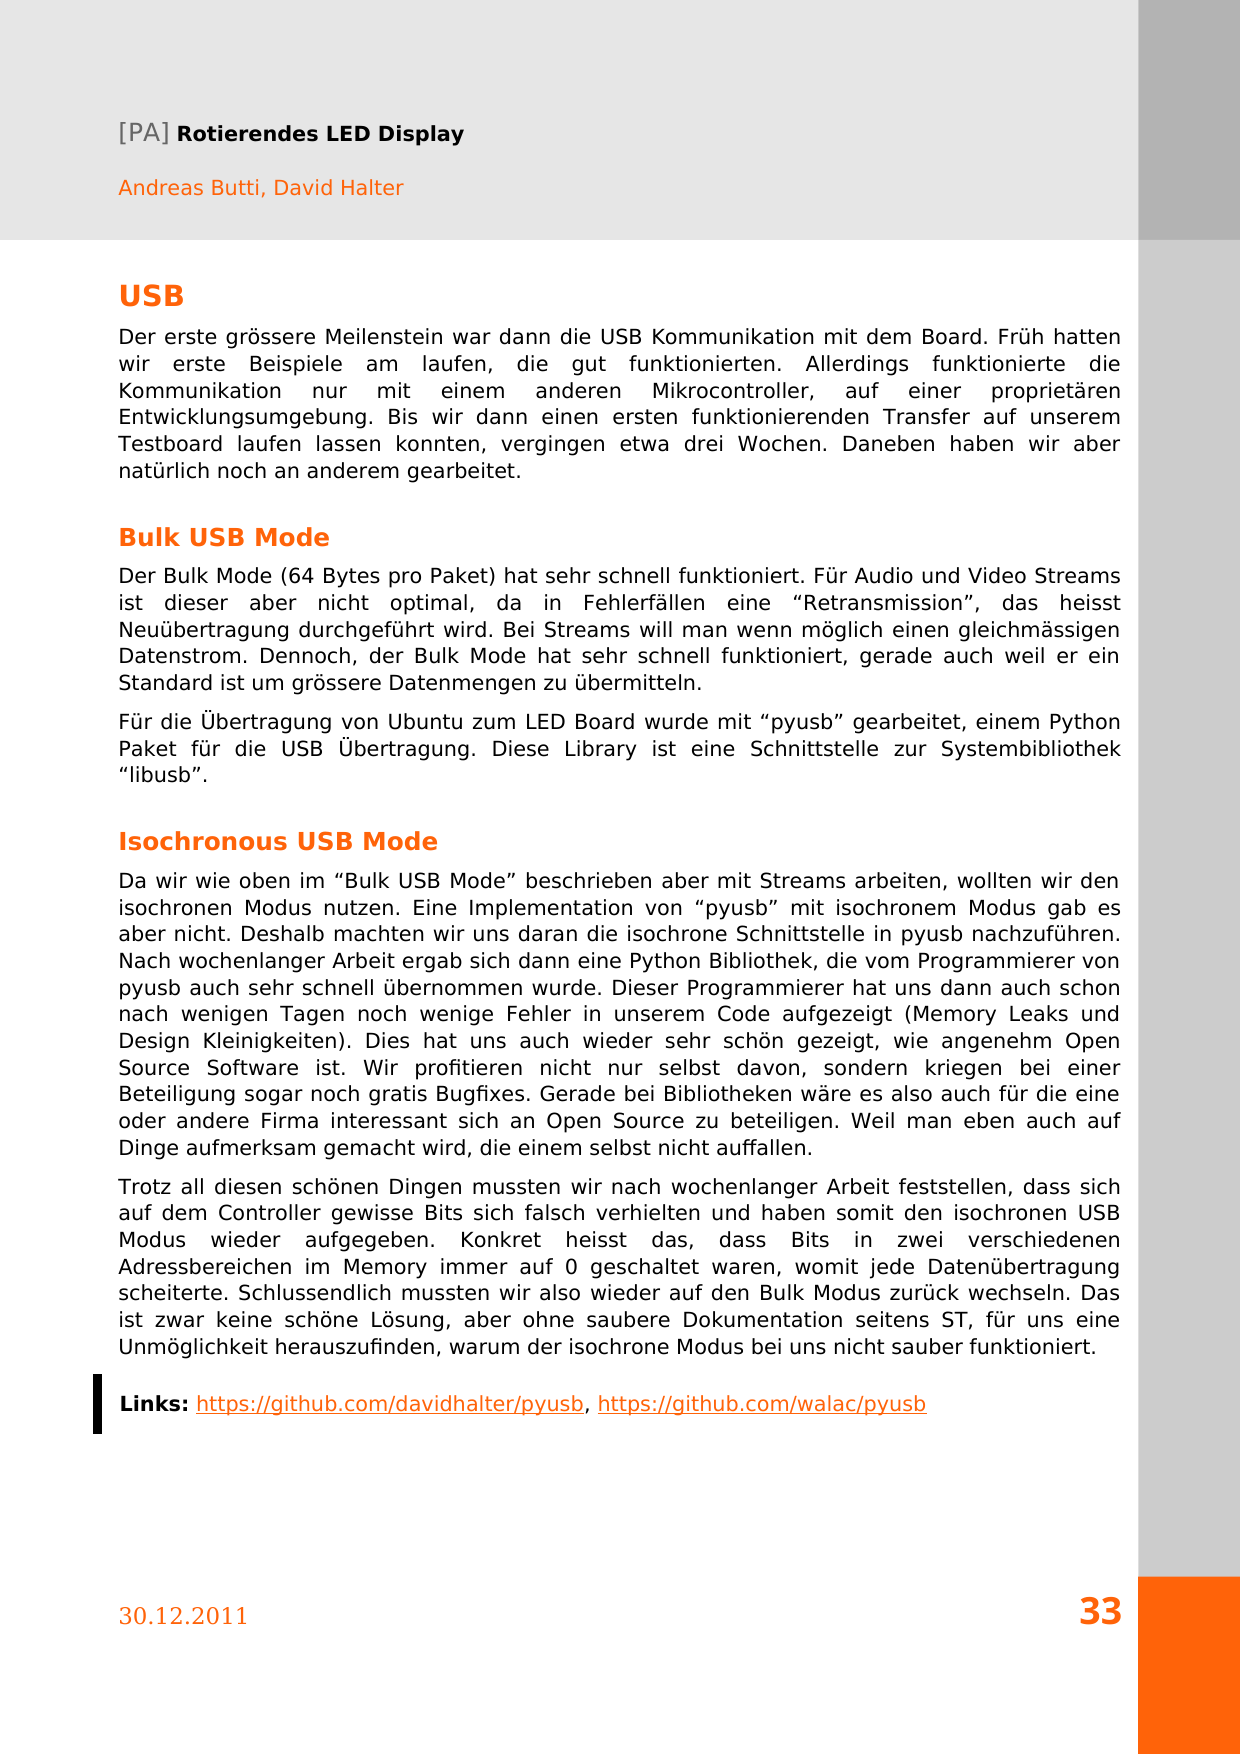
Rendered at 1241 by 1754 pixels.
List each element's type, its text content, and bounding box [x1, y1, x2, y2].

text Links: https://github.com/davidhalter/pyusb, https://github.com/walac/pyusb [102, 1374, 1122, 1434]
subtitle Bulk USB Mode [118, 523, 1122, 552]
text Der erste grössere Meilenstein war dann die USB Kommunikation mit dem Board. Früh hatten wir erste Beispiele am laufen, die gut funktionierten. Allerdings funktionierte die Kommunikation nur mit einem anderen Mikrocontroller, auf einer proprietären Entwicklungsumgebung. Bis wir dann einen ersten funktionierenden Transfer auf unserem Testboard laufen lassen konnten, vergingen etwa drei Wochen. Daneben haben wir aber natürlich noch an anderem gearbeitet. [118, 325, 1122, 483]
text Da wir wie oben im “Bulk USB Mode” beschrieben aber mit Streams arbeiten, wollten wir den isochronen Modus nutzen. Eine Implementation von “pyusb” mit isochronem Modus gab es aber nicht. Deshalb machten wir uns daran die isochrone Schnittstelle in pyusb nachzuführen. Nach wochenlanger Arbeit ergab sich dann eine Python Bibliothek, die vom Programmierer von pyusb auch sehr schnell übernommen wurde. Dieser Programmierer hat uns dann auch schon nach wenigen Tagen noch wenige Fehler in unserem Code aufgezeigt (Memory Leaks und Design Kleinigkeiten). Dies hat uns auch wieder sehr schön gezeigt, wie angenehm Open Source Software ist. Wir profitieren nicht nur selbst davon, sondern kriegen bei einer Beteiligung sogar noch gratis Bugfixes. Gerade bei Bibliotheken wäre es also auch für die eine oder andere Firma interessant sich an Open Source zu beteiligen. Weil man eben auch auf Dinge aufmerksam gemacht wird, die einem selbst nicht auffallen. [118, 869, 1122, 1160]
text Der Bulk Mode (64 Bytes pro Paket) hat sehr schnell funktioniert. Für Audio und Video Streams ist dieser aber nicht optimal, da in Fehlerfällen eine “Retransmission”, das heisst Neuübertragung durchgeführt wird. Bei Streams will man wenn möglich einen gleichmässigen Datenstrom. Dennoch, der Bulk Mode hat sehr schnell funktioniert, gerade auch weil er ein Standard ist um grössere Datenmengen zu übermitteln. [118, 564, 1122, 695]
text Für die Übertragung von Ubuntu zum LED Board wurde mit “pyusb” gearbeitet, einem Python Paket für die USB Übertragung. Diese Library ist eine Schnittstelle zur Systembibliothek “libusb”. [118, 710, 1122, 788]
text Trotz all diesen schönen Dingen mussten wir nach wochenlanger Arbeit feststellen, dass sich auf dem Controller gewisse Bits sich falsch verhielten und haben somit den isochronen USB Modus wieder aufgegeben. Konkret heisst das, dass Bits in zwei verschiedenen Adressbereichen im Memory immer auf 0 geschaltet waren, womit jede Datenübertragung scheiterte. Schlussendlich mussten wir also wieder auf den Bulk Modus zurück wechseln. Das ist zwar keine schöne Lösung, aber ohne saubere Dokumentation seitens ST, für uns eine Unmöglichkeit herauszufinden, warum der isochrone Modus bei uns nicht sauber funktioniert. [118, 1175, 1122, 1359]
subtitle Isochronous USB Mode [118, 828, 1122, 856]
subtitle USB [118, 279, 1122, 313]
